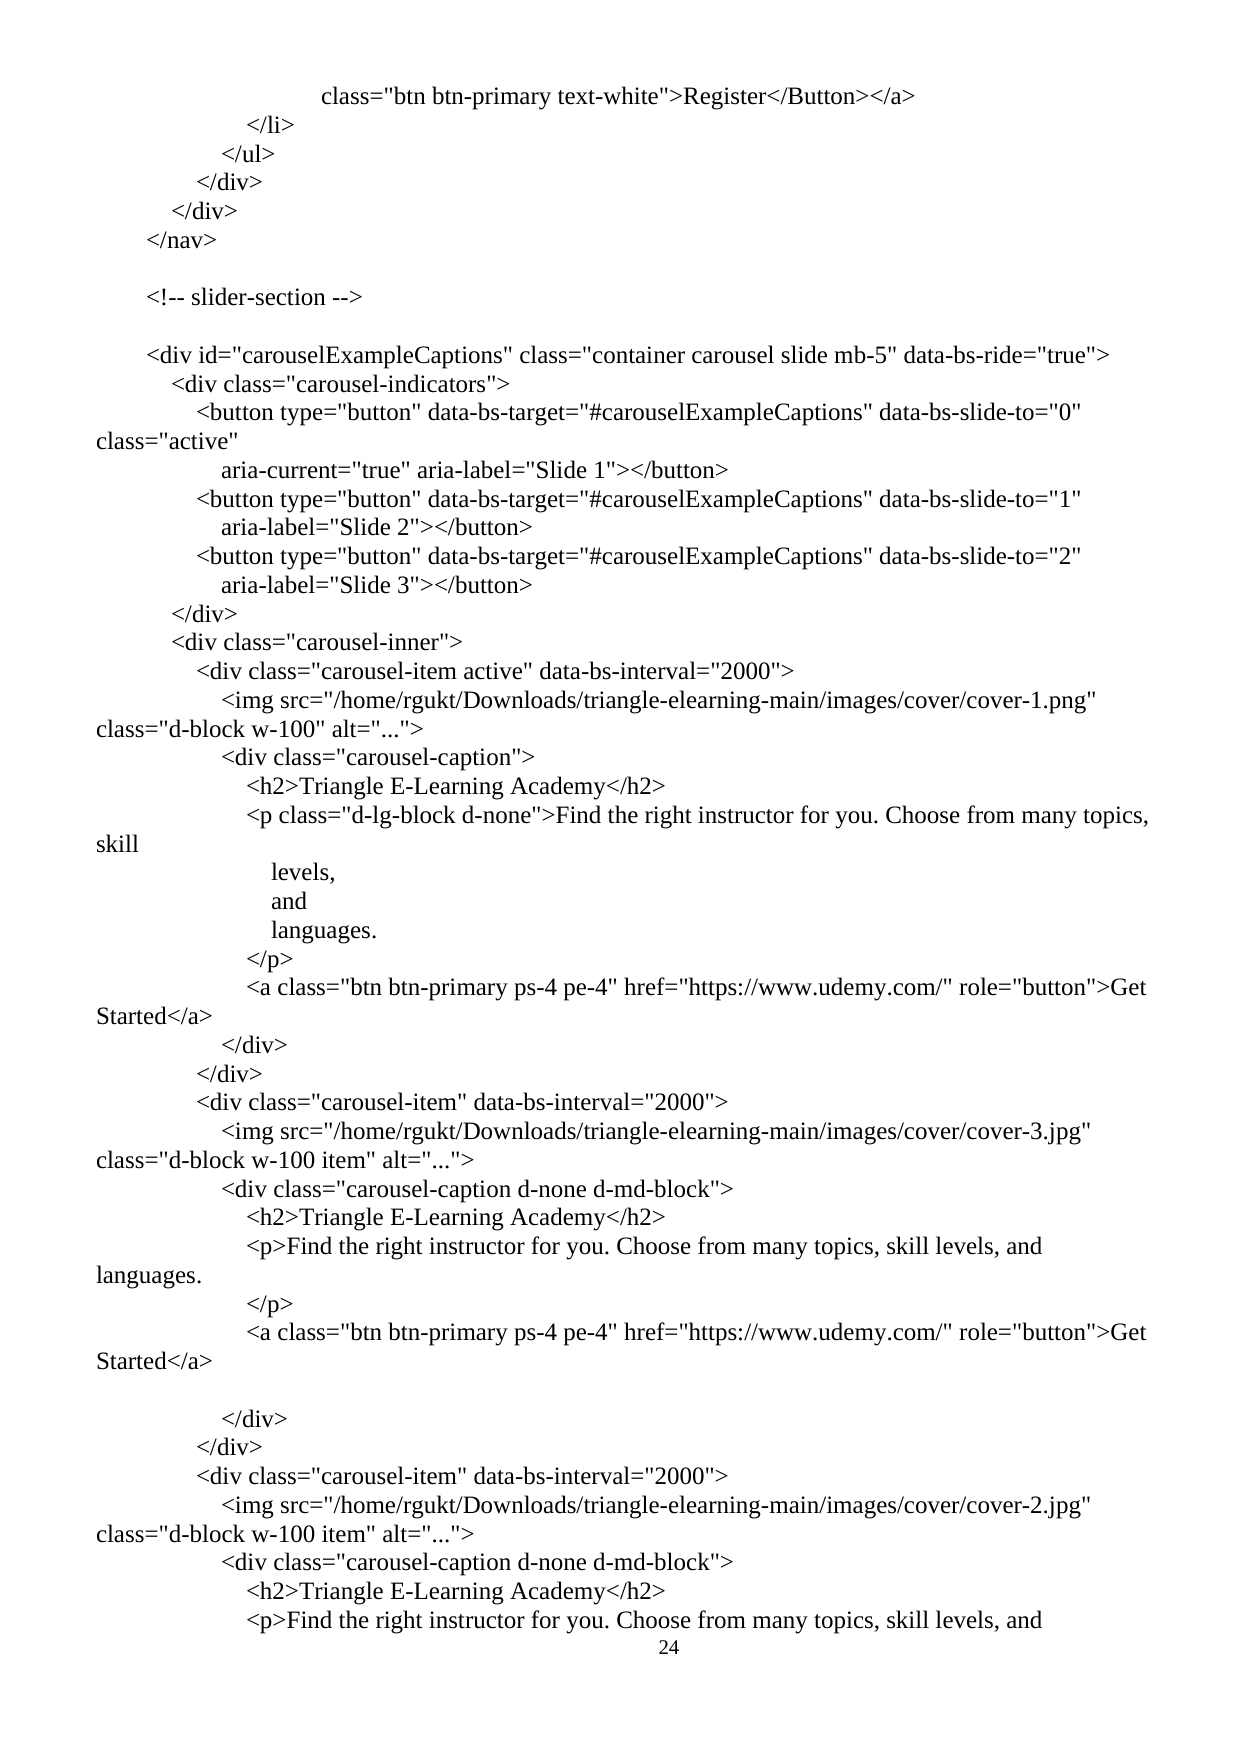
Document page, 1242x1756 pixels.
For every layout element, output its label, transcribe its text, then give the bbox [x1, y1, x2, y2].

text <div class="carousel-caption d-none d-md-block"> [96, 1547, 1152, 1576]
text aria-label="Slide 3"></button> [96, 570, 1152, 599]
text <h2>Triangle E-Learning Academy</h2> [96, 771, 1152, 800]
text <button type="button" data-bs-target="#carouselExampleCaptions" data-bs-slide-to="0" class="active" [96, 397, 1152, 455]
text <p>Find the right instructor for you. Choose from many topics, skill levels, and [96, 1605, 1152, 1634]
text </div> [96, 599, 1152, 627]
text <div class="carousel-item" data-bs-interval="2000"> [96, 1461, 1152, 1490]
text <img src="/home/rgukt/Downloads/triangle-elearning-main/images/cover/cover-2.jpg" class="d-block w-100 item" alt="..."> [96, 1490, 1152, 1547]
text <h2>Triangle E-Learning Academy</h2> [96, 1576, 1152, 1605]
text </div> [96, 196, 1152, 225]
text <div class="carousel-item active" data-bs-interval="2000"> [96, 656, 1152, 685]
text aria-label="Slide 2"></button> [96, 512, 1152, 541]
text </div> [96, 1030, 1152, 1059]
text <div class="carousel-caption"> [96, 742, 1152, 771]
text <p>Find the right instructor for you. Choose from many topics, skill levels, and languages. [96, 1231, 1152, 1289]
text </div> [96, 1059, 1152, 1087]
text <!-- slider-section --> [96, 282, 1152, 311]
text <img src="/home/rgukt/Downloads/triangle-elearning-main/images/cover/cover-3.jpg" class="d-block w-100 item" alt="..."> [96, 1116, 1152, 1174]
text </ul> [96, 139, 1152, 167]
text <div id="carouselExampleCaptions" class="container carousel slide mb-5" data-bs-ride="true"> [96, 340, 1152, 369]
text <button type="button" data-bs-target="#carouselExampleCaptions" data-bs-slide-to="2" [96, 541, 1152, 570]
text </div> [96, 1404, 1152, 1432]
text </nav> [96, 225, 1152, 254]
text and [96, 886, 1152, 915]
text <a class="btn btn-primary ps-4 pe-4" href="https://www.udemy.com/" role="button">Get Started</a> [96, 972, 1152, 1030]
text <h2>Triangle E-Learning Academy</h2> [96, 1202, 1152, 1231]
text <div class="carousel-caption d-none d-md-block"> [96, 1174, 1152, 1202]
text <button type="button" data-bs-target="#carouselExampleCaptions" data-bs-slide-to="1" [96, 484, 1152, 512]
text class="btn btn-primary text-white">Register</Button></a> [96, 81, 1152, 110]
text <div class="carousel-inner"> [96, 627, 1152, 656]
text <a class="btn btn-primary ps-4 pe-4" href="https://www.udemy.com/" role="button">Get Started</a> [96, 1317, 1152, 1375]
text </p> [96, 944, 1152, 972]
text </div> [96, 1432, 1152, 1461]
text <p class="d-lg-block d-none">Find the right instructor for you. Choose from many topics, skill [96, 800, 1152, 857]
text </div> [96, 167, 1152, 196]
text languages. [96, 915, 1152, 944]
text aria-current="true" aria-label="Slide 1"></button> [96, 455, 1152, 484]
text levels, [96, 857, 1152, 886]
text <div class="carousel-indicators"> [96, 369, 1152, 397]
text </li> [96, 110, 1152, 139]
text </p> [96, 1289, 1152, 1317]
text <img src="/home/rgukt/Downloads/triangle-elearning-main/images/cover/cover-1.png" class="d-block w-100" alt="..."> [96, 685, 1152, 742]
text <div class="carousel-item" data-bs-interval="2000"> [96, 1087, 1152, 1116]
